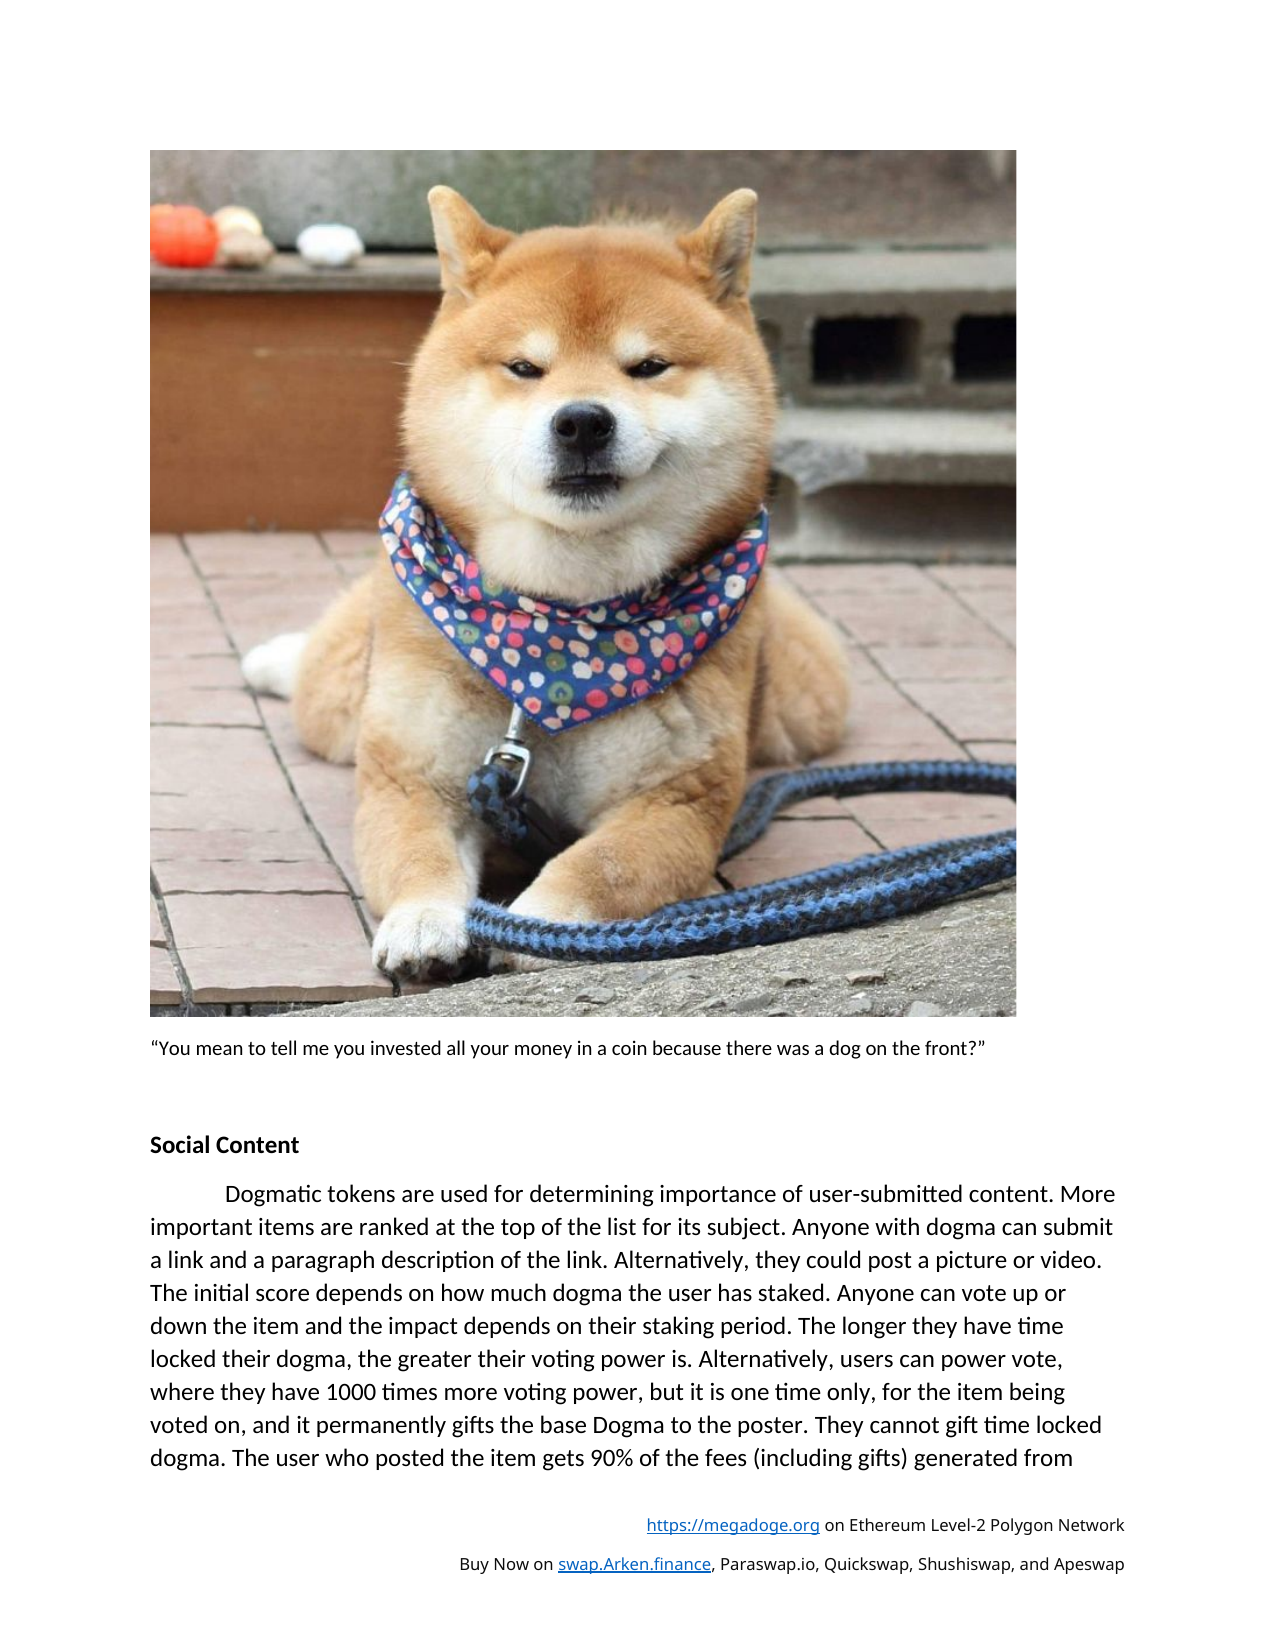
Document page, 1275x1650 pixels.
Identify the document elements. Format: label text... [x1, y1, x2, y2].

text Dogmatic tokens are used for determining importance of user-submitted content. More important items are ranked at the top of the list for its subject. Anyone with dogma can submit a link and a paragraph description of the link. Alternatively, they could post a picture or video. The initial score depends on how much dogma the user has staked. Anyone can vote up or down the item and the impact depends on their staking period. The longer they have time locked their dogma, the greater their voting power is. Alternatively, users can power vote, where they have 1000 times more voting power, but it is one time only, for the item being voted on, and it permanently gifts the base Dogma to the poster. They cannot gift time locked dogma. The user who posted the item gets 90% of the fees (including gifts) generated from [150, 1178, 1125, 1472]
text “You mean to tell me you invested all your money in a coin because there was a dog on the front?” [150, 1035, 1125, 1061]
text Social Content [150, 1129, 1125, 1159]
picture [150, 150, 1017, 1017]
